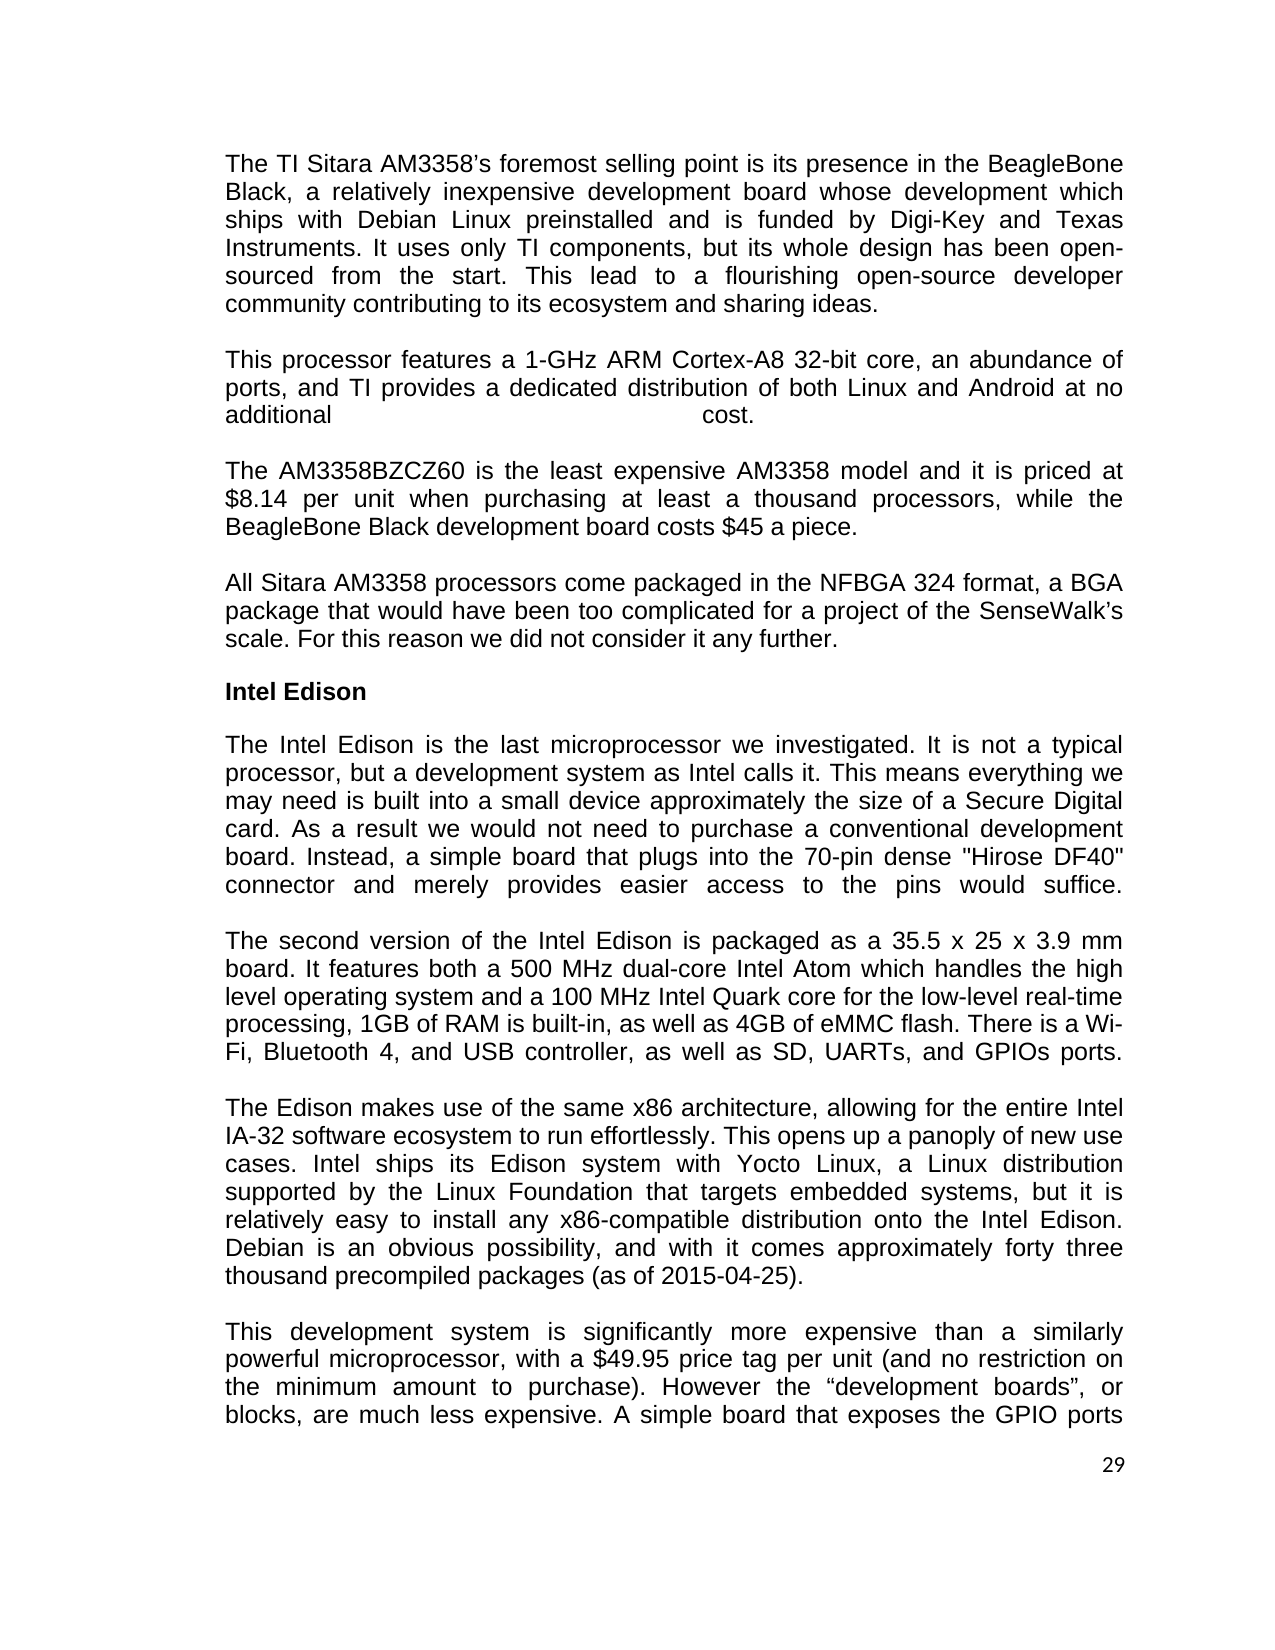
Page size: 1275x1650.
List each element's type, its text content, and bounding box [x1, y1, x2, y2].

text This processor features a 1-GHz ARM Cortex-A8 32-bit core, an abundance of ports, and TI provides a dedicated distribution of both Linux and Android at no additional cost. The AM3358BZCZ60 is the least expensive AM3358 model and it is priced at $8.14 per unit when purchasing at least a thousand processors, while the BeagleBone Black development board costs $45 a piece. [225, 317, 1125, 541]
text Intel Edison [225, 677, 1125, 731]
text This development system is significantly more expensive than a similarly powerful microprocessor, with a $49.95 price tag per unit (and no restriction on the minimum amount to purchase). However the “development boards”, or blocks, are much less expensive. A simple board that exposes the GPIO ports [225, 1289, 1125, 1429]
text The Intel Edison is the last microprocessor we investigated. It is not a typical processor, but a development system as Intel calls it. This means everything we may need is built into a small device approximately the size of a Secure Digital card. As a result we would not need to purchase a conventional development board. Instead, a simple board that plugs into the 70-pin dense "Hirose DF40" connector and merely provides easier access to the pins would suffice. The second version of the Intel Edison is packaged as a 35.5 x 25 x 3.9 mm board. It features both a 500 MHz dual-core Intel Atom which handles the high level operating system and a 100 MHz Intel Quark core for the low-level real-time processing, 1GB of RAM is built-in, as well as 4GB of eMMC flash. There is a Wi-Fi, Bluetooth 4, and USB controller, as well as SD, UARTs, and GPIOs ports. The Edison makes use of the same x86 architecture, allowing for the entire Intel IA-32 software ecosystem to run effortlessly. This opens up a panoply of new use cases. Intel ships its Edison system with Yocto Linux, a Linux distribution supported by the Linux Foundation that targets embedded systems, but it is relatively easy to install any x86-compatible distribution onto the Intel Edison. Debian is an obvious possibility, and with it comes approximately forty three thousand precompiled packages (as of 2015-04-25). [225, 731, 1125, 1289]
text The TI Sitara AM3358’s foremost selling point is its presence in the BeagleBone Black, a relatively inexpensive development board whose development which ships with Debian Linux preinstalled and is funded by Digi-Key and Texas Instruments. It uses only TI components, but its whole design has been open-sourced from the start. This lead to a flourishing open-source developer community contributing to its ecosystem and sharing ideas. [225, 150, 1125, 317]
text All Sitara AM3358 processors come packaged in the NFBGA 324 format, a BGA package that would have been too complicated for a project of the SenseWalk’s scale. For this reason we did not consider it any further. [225, 541, 1125, 652]
